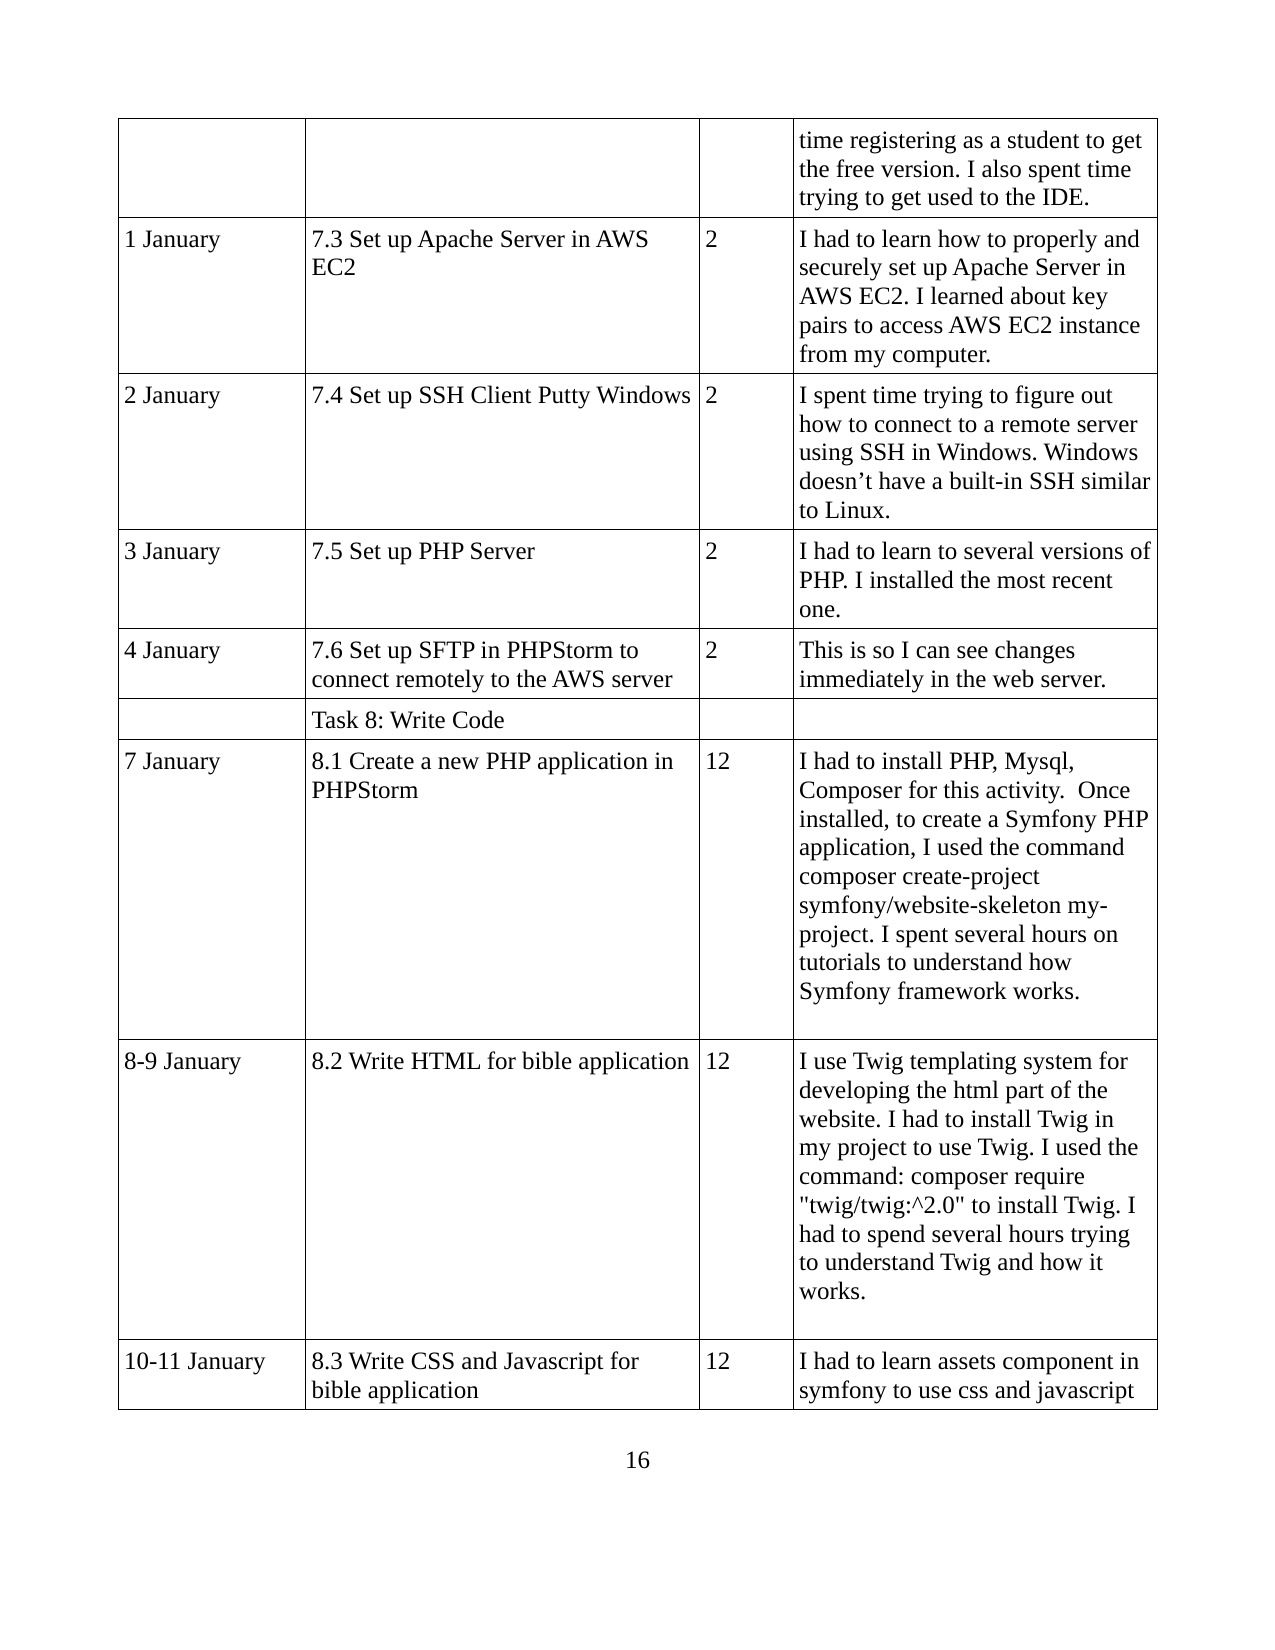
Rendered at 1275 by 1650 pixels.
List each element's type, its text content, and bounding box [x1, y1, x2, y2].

table_cell [306, 119, 699, 217]
table_cell 12 [700, 740, 793, 1039]
table_cell 12 [700, 1040, 793, 1339]
table_cell [700, 119, 793, 217]
table_cell 7 January [119, 740, 305, 1039]
table_cell 2 [700, 374, 793, 529]
table_cell [794, 699, 1157, 739]
table_cell 8-9 January [119, 1040, 305, 1339]
table_cell I had to install PHP, Mysql, Composer for this activity. Once installed, to create a Symfony PHP application, I used the command composer create-project symfony/website-skeleton my-project. I spent several hours on tutorials to understand how Symfony framework works. [794, 740, 1157, 1039]
table_cell 8.3 Write CSS and Javascript for bible application [306, 1340, 699, 1409]
table_cell [700, 699, 793, 739]
table_cell 12 [700, 1340, 793, 1409]
table_cell 2 January [119, 374, 305, 529]
table_cell 2 [700, 530, 793, 628]
table_cell 3 January [119, 530, 305, 628]
table_cell 10-11 January [119, 1340, 305, 1409]
table_cell [119, 699, 305, 739]
table_cell 7.6 Set up SFTP in PHPStorm to connect remotely to the AWS server [306, 629, 699, 698]
table_cell time registering as a student to get the free version. I also spent time trying to get used to the IDE. [794, 119, 1157, 217]
table_cell 2 [700, 218, 793, 373]
table_cell I use Twig templating system for developing the html part of the website. I had to install Twig in my project to use Twig. I used the command: composer require "twig/twig:^2.0" to install Twig. I had to spend several hours trying to understand Twig and how it works. [794, 1040, 1157, 1339]
table_cell I spent time trying to figure out how to connect to a remote server using SSH in Windows. Windows doesn’t have a built-in SSH similar to Linux. [794, 374, 1157, 529]
table_cell 1 January [119, 218, 305, 373]
table_cell 7.4 Set up SSH Client Putty Windows [306, 374, 699, 529]
table_cell [119, 119, 305, 217]
table_cell 8.1 Create a new PHP application in PHPStorm [306, 740, 699, 1039]
table_cell 7.3 Set up Apache Server in AWS EC2 [306, 218, 699, 373]
table_cell I had to learn assets component in symfony to use css and javascript [794, 1340, 1157, 1409]
table_cell Task 8: Write Code [306, 699, 699, 739]
table_cell 4 January [119, 629, 305, 698]
table_cell I had to learn how to properly and securely set up Apache Server in AWS EC2. I learned about key pairs to access AWS EC2 instance from my computer. [794, 218, 1157, 373]
table_cell I had to learn to several versions of PHP. I installed the most recent one. [794, 530, 1157, 628]
table_cell 7.5 Set up PHP Server [306, 530, 699, 628]
table_cell This is so I can see changes immediately in the web server. [794, 629, 1157, 698]
table_cell 2 [700, 629, 793, 698]
table_cell 8.2 Write HTML for bible application [306, 1040, 699, 1339]
